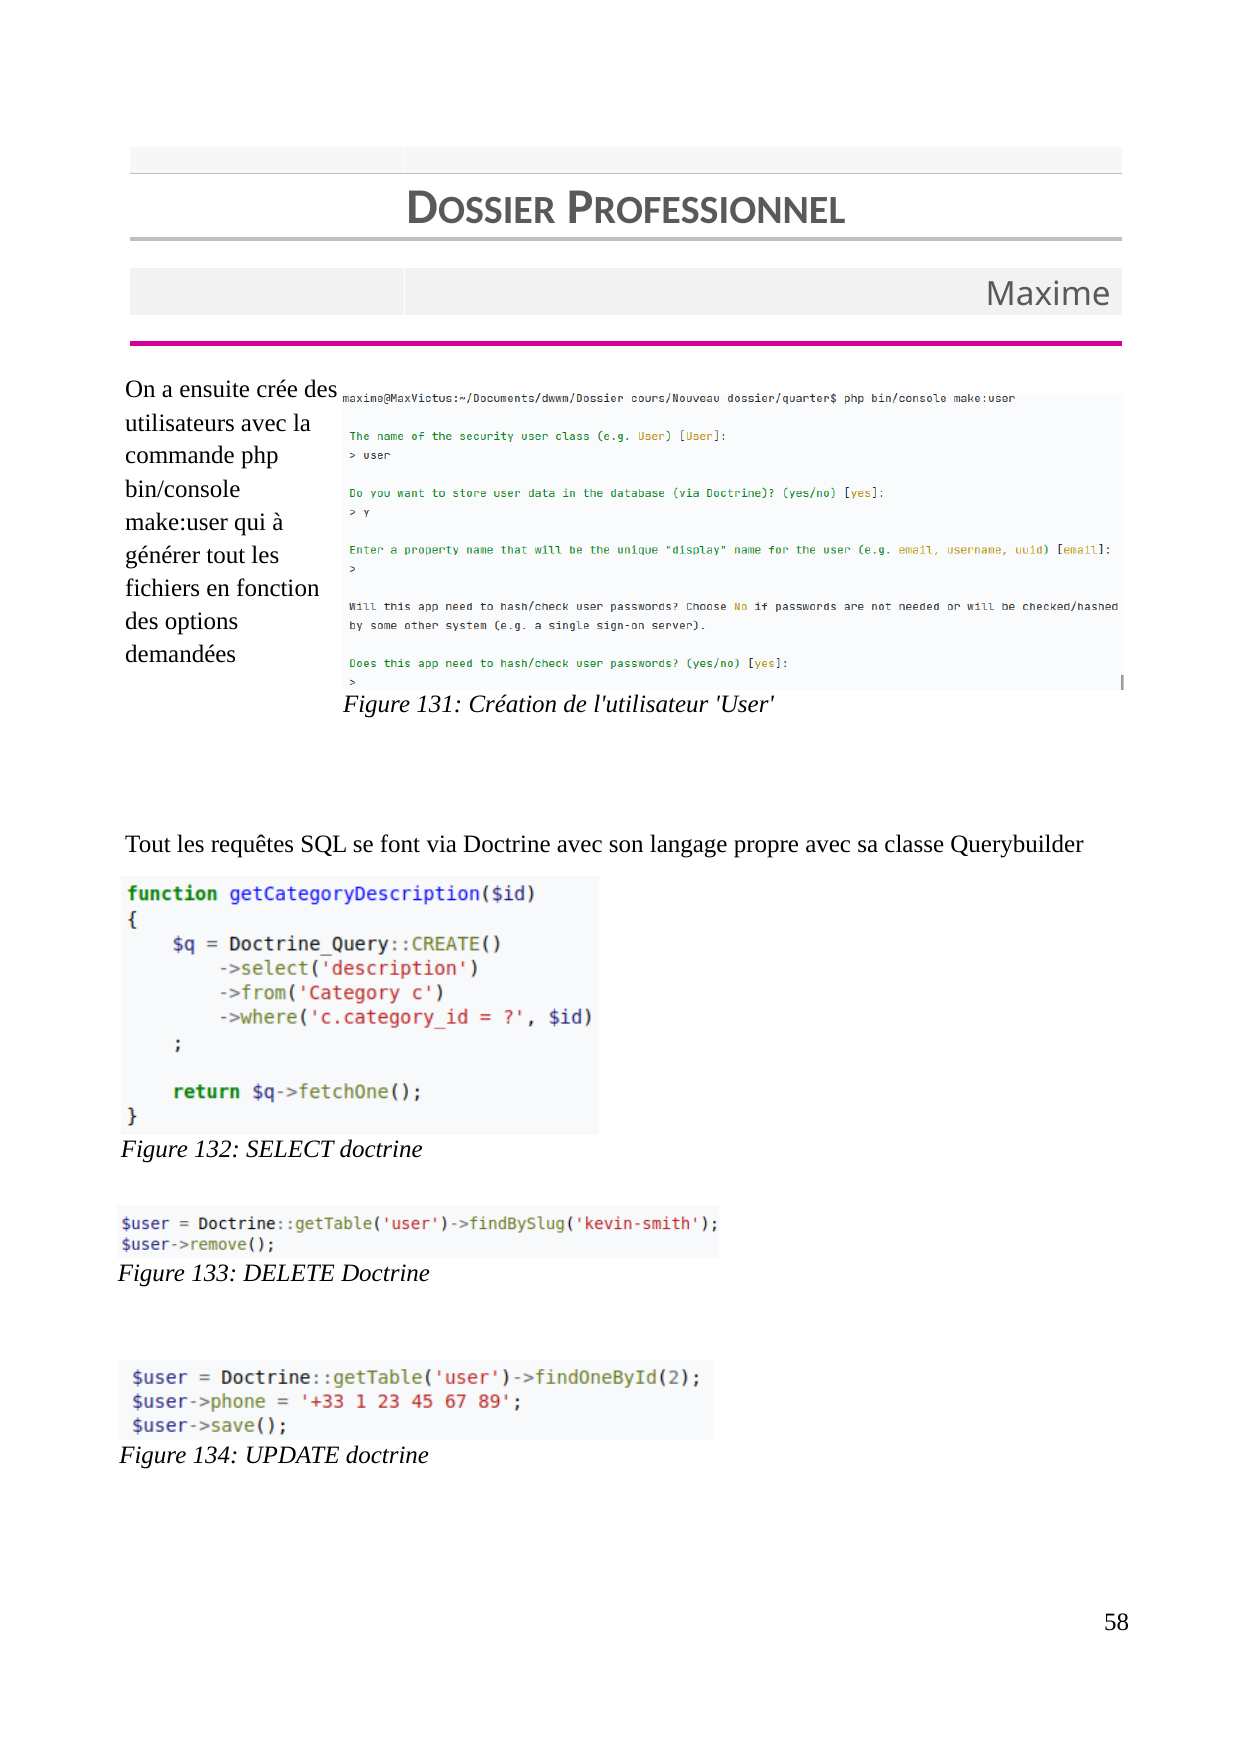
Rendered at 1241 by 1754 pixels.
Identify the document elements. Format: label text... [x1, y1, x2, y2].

text On a ensuite crée des utilisateurs avec la commande php bin/console make:user qui à générer tout les fichiers en fonction des options demandées [125, 374, 1124, 667]
text Tout les requêtes SQL se font via Doctrine avec son langage propre avec sa classe Querybuilder [125, 829, 1123, 858]
text Figure 132: SELECT doctrine [121, 1135, 599, 1163]
picture [342, 393, 1124, 690]
picture [119, 1360, 714, 1440]
picture [117, 1205, 720, 1258]
text Figure 131: Création de l'utilisateur 'User' [343, 690, 1124, 718]
text Figure 133: DELETE Doctrine [118, 1258, 719, 1286]
picture [120, 876, 600, 1135]
text Figure 134: UPDATE doctrine [119, 1440, 713, 1468]
